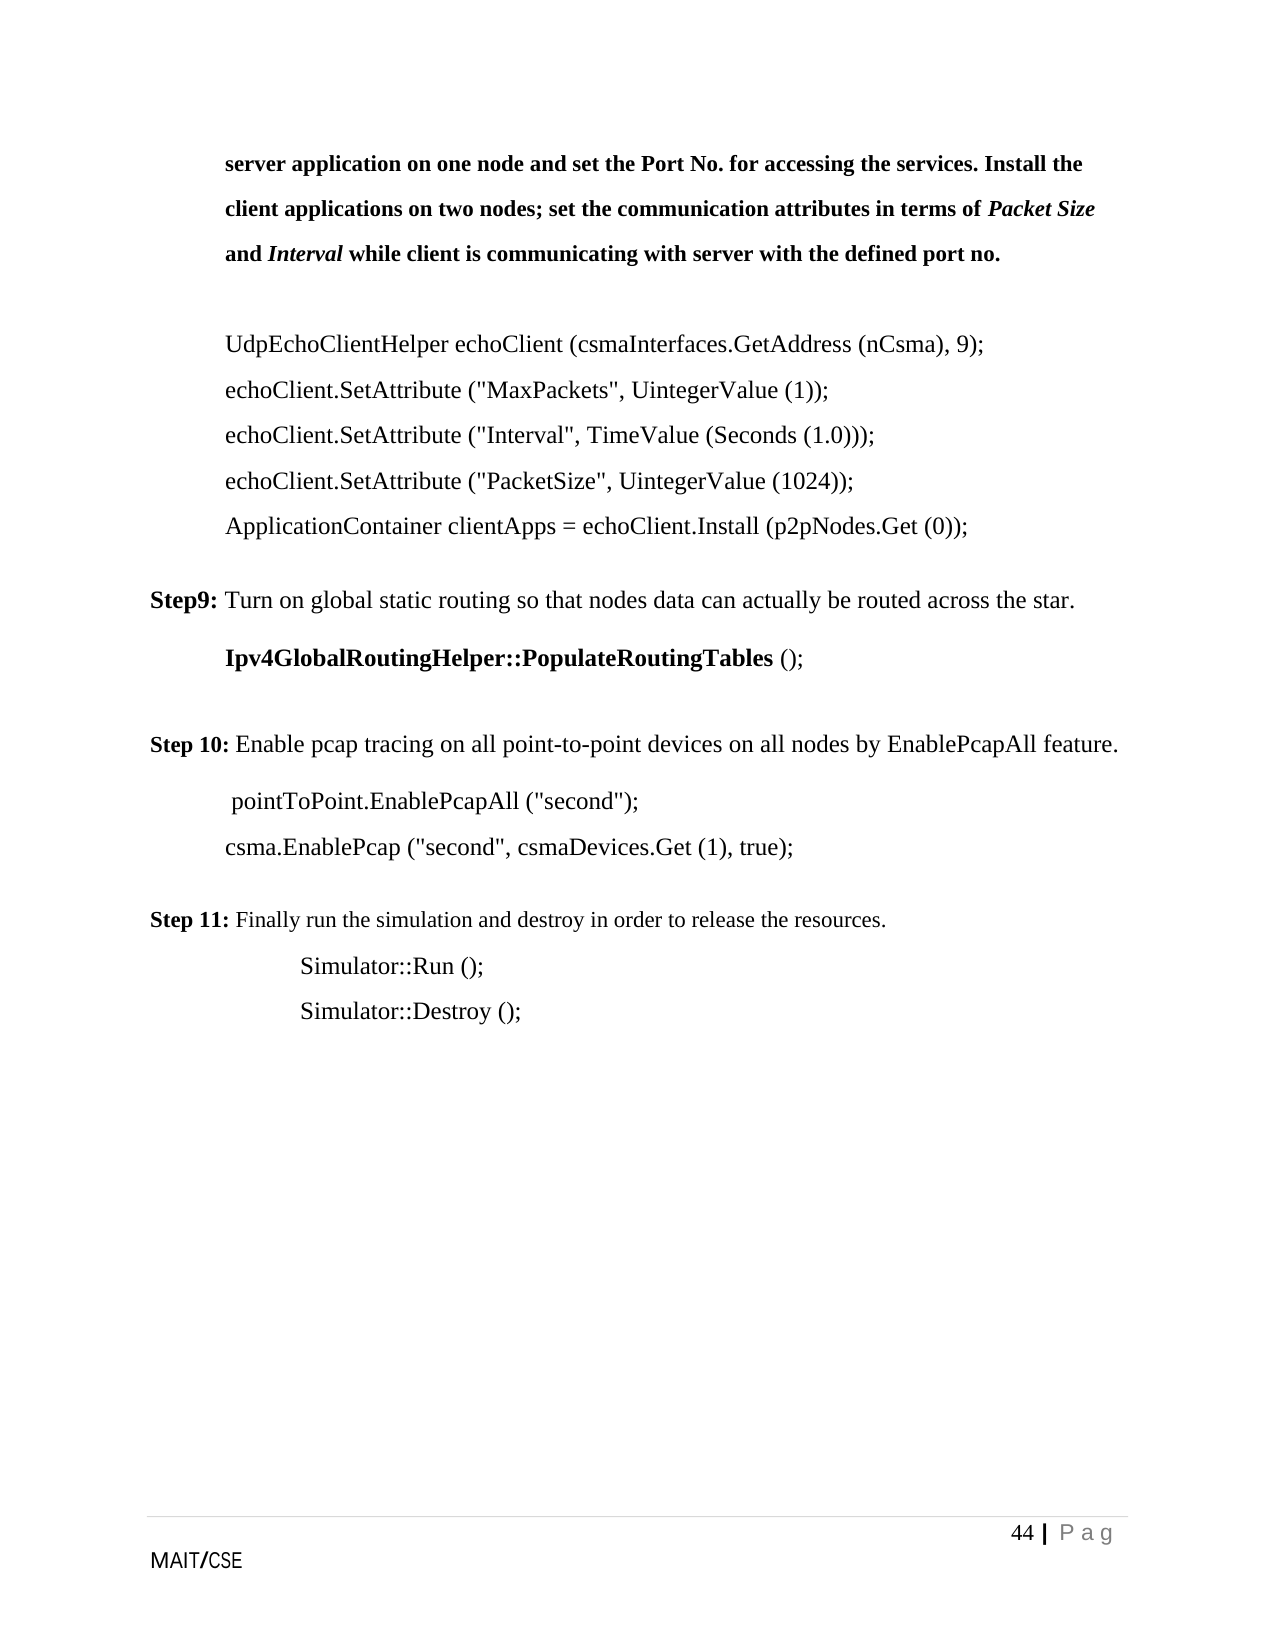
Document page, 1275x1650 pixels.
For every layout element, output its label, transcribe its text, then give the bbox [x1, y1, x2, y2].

text Step 10: Enable pcap tracing on all point-to-point devices on all nodes by EnablePcapAll feature. pointToPoint.EnablePcapAll ("second"); [150, 701, 1121, 815]
text server application on one node and set the Port No. for accessing the services. Install the client applications on two nodes; set the communication attributes in terms of Packet Size and Interval while client is communicating with server with the defined port no. [225, 150, 1097, 266]
subtitle Ipv4GlobalRoutingHelper::PopulateRoutingTables (); [225, 643, 1212, 672]
text Step9: Turn on global static routing so that nodes data can actually be routed across the star. [150, 585, 1212, 614]
text UdpEchoClientHelper echoClient (csmaInterfaces.GetAddress (nCsma), 9); echoClient.SetAttribute ("MaxPackets", UintegerValue (1)); echoClient.SetAttribute ("Interval", TimeValue (Seconds (1.0))); echoClient.SetAttribute ("PacketSize", UintegerValue (1024)); ApplicationContainer clientApps = echoClient.Install (p2pNodes.Get (0)); [225, 329, 986, 540]
text Step 11: Finally run the simulation and destroy in order to release the resources. [150, 906, 1212, 933]
text Simulator::Run (); Simulator::Destroy (); [300, 951, 537, 1025]
text csma.EnablePcap ("second", csmaDevices.Get (1), true); [225, 832, 1212, 861]
